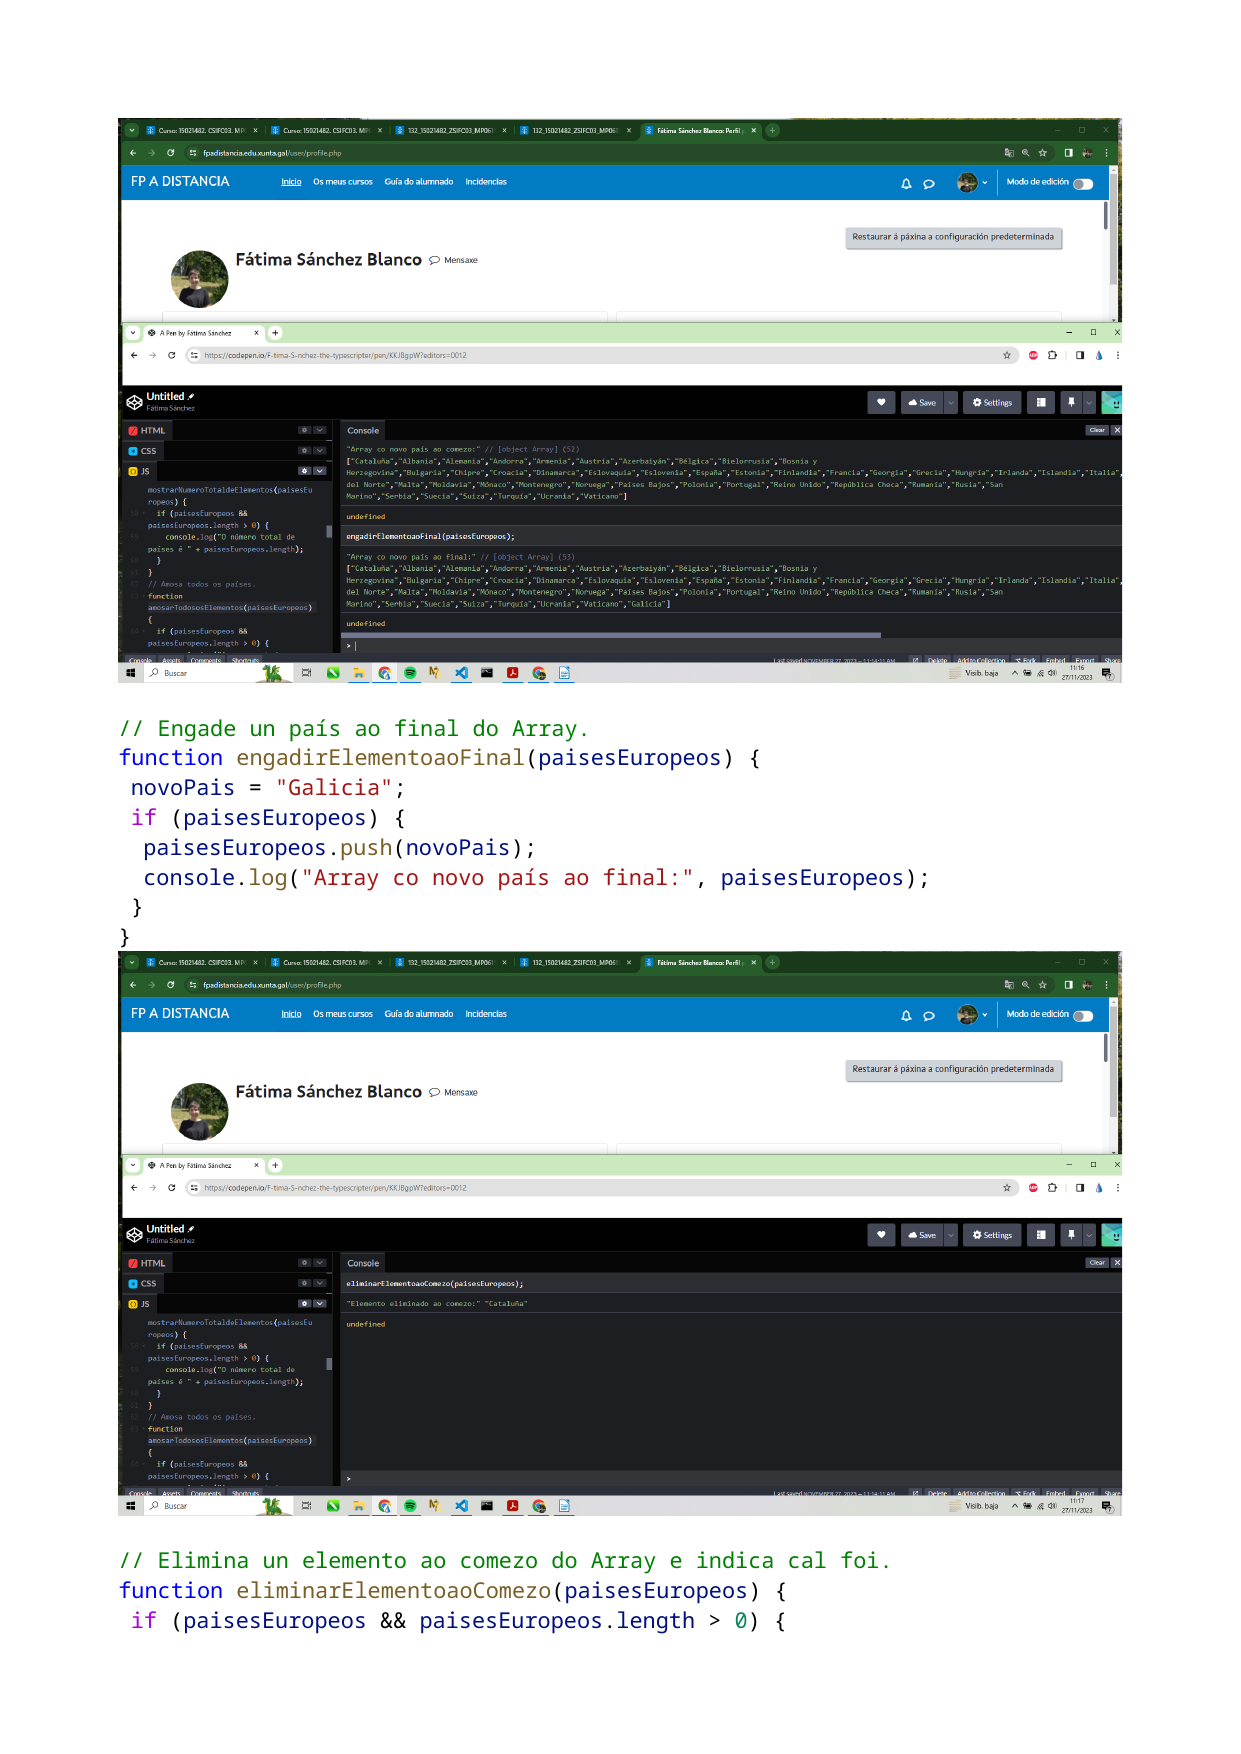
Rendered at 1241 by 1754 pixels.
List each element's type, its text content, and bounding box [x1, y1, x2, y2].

text if (paisesEuropeos && paisesEuropeos.length > 0) { [118, 1605, 1122, 1635]
text novoPais = "Galicia"; [118, 772, 1122, 802]
picture [118, 951, 1123, 1516]
text // Elimina un elemento ao comezo do Array e indica cal foi. [118, 1545, 1122, 1575]
text } [118, 891, 1122, 921]
text paisesEuropeos.push(novoPais); [118, 832, 1122, 862]
text } [118, 921, 1122, 951]
text console.log("Array co novo país ao final:", paisesEuropeos); [118, 862, 1122, 891]
text function engadirElementoaoFinal(paisesEuropeos) { [118, 742, 1122, 772]
picture [118, 118, 1123, 683]
text // Engade un país ao final do Array. [118, 713, 1122, 742]
text if (paisesEuropeos) { [118, 802, 1122, 832]
text function eliminarElementoaoComezo(paisesEuropeos) { [118, 1575, 1122, 1605]
